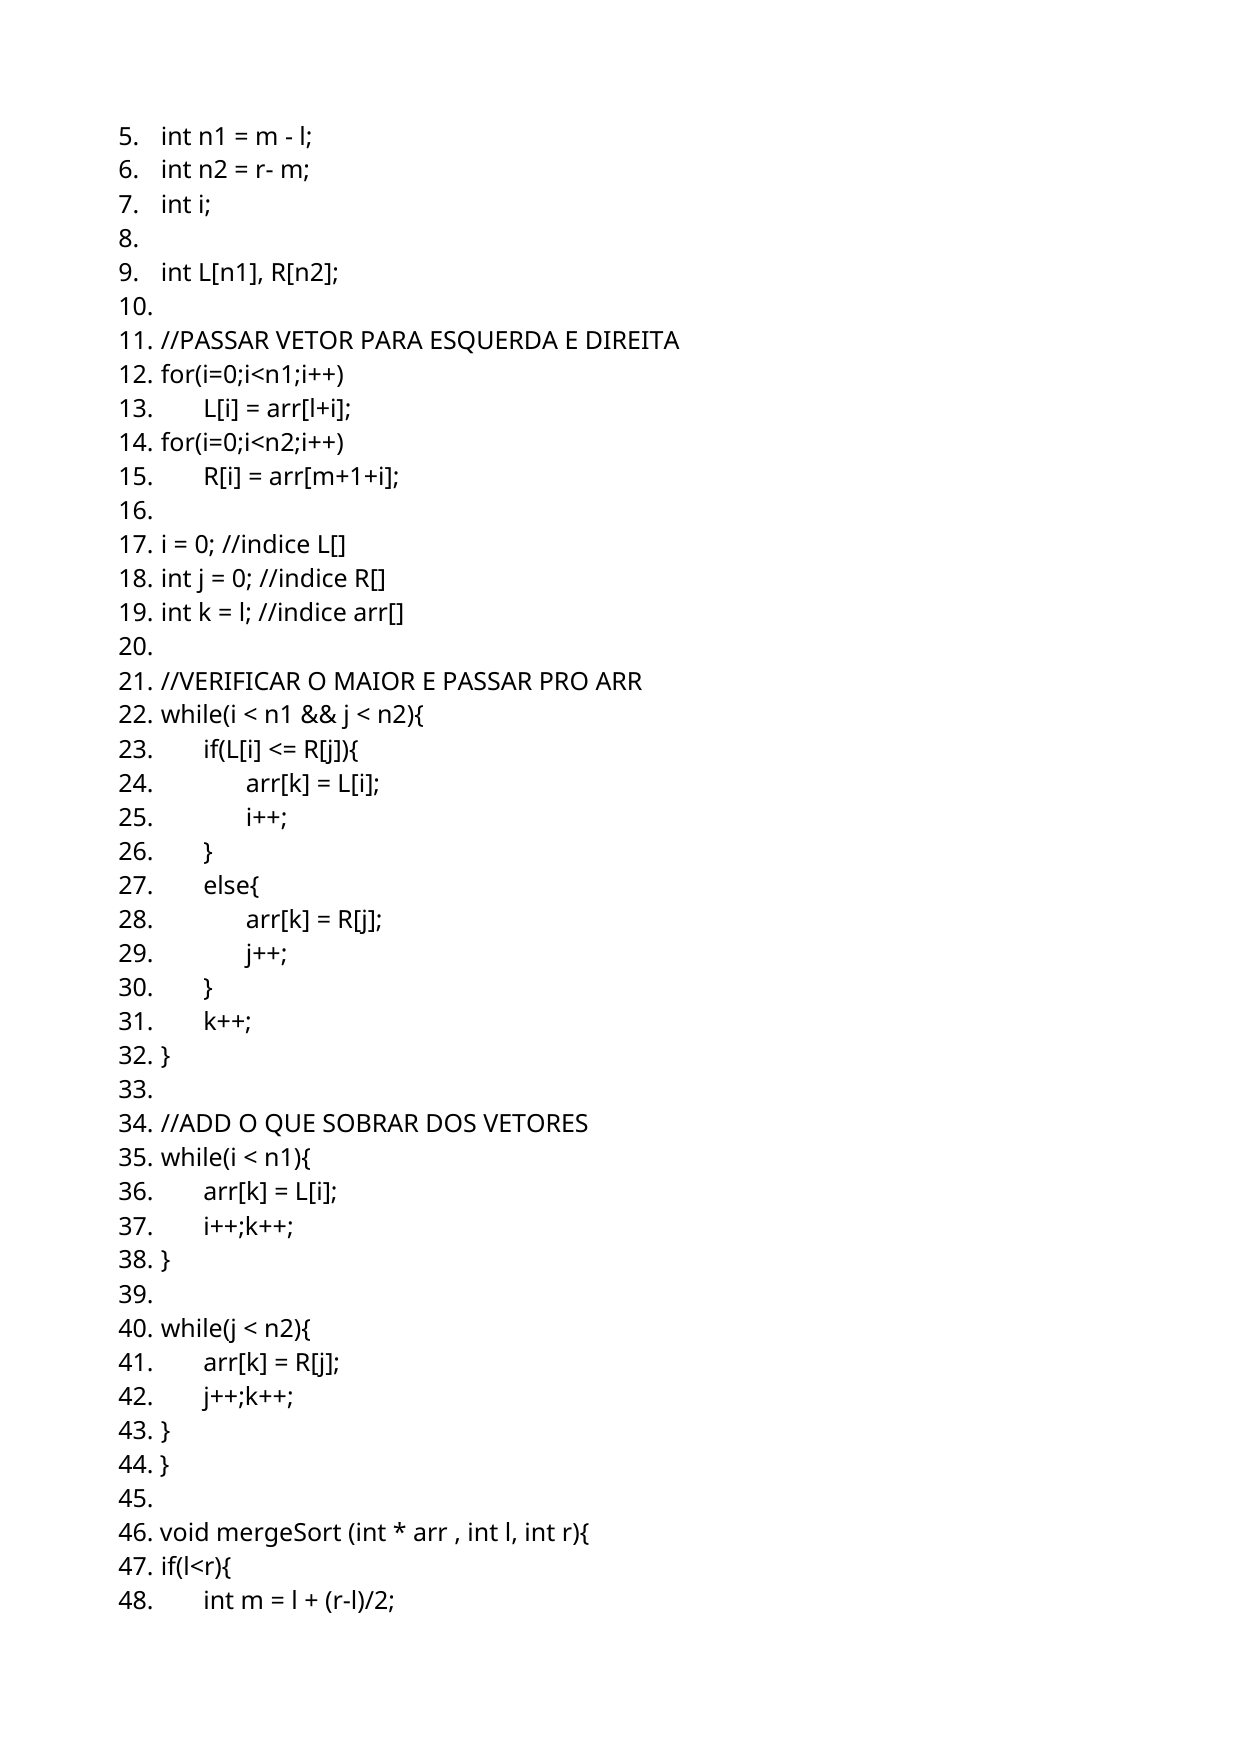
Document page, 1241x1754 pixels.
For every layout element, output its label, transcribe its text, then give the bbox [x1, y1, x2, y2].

text 26. } [118, 833, 1122, 867]
text 42. j++;k++; [118, 1378, 1122, 1412]
text 9. int L[n1], R[n2]; [118, 254, 1122, 288]
text 30. } [118, 970, 1122, 1004]
text 45. [118, 1481, 1122, 1515]
text 35. while(i < n1){ [118, 1140, 1122, 1174]
text 37. i++;k++; [118, 1208, 1122, 1242]
text 24. arr[k] = L[i]; [118, 765, 1122, 799]
text 15. R[i] = arr[m+1+i]; [118, 459, 1122, 493]
text 16. [118, 493, 1122, 527]
text 27. else{ [118, 867, 1122, 902]
text 14. for(i=0;i<n2;i++) [118, 425, 1122, 459]
text 11. //PASSAR VETOR PARA ESQUERDA E DIREITA [118, 322, 1122, 357]
text 6. int n2 = r- m; [118, 152, 1122, 186]
text 36. arr[k] = L[i]; [118, 1174, 1122, 1208]
text 12. for(i=0;i<n1;i++) [118, 357, 1122, 391]
text 23. if(L[i] <= R[j]){ [118, 731, 1122, 765]
text 41. arr[k] = R[j]; [118, 1344, 1122, 1378]
text 29. j++; [118, 936, 1122, 970]
text 7. int i; [118, 186, 1122, 220]
text 10. [118, 288, 1122, 322]
text 39. [118, 1276, 1122, 1310]
text 38. } [118, 1242, 1122, 1276]
text 13. L[i] = arr[l+i]; [118, 391, 1122, 425]
text 28. arr[k] = R[j]; [118, 902, 1122, 936]
text 17. i = 0; //indice L[] [118, 527, 1122, 561]
text 31. k++; [118, 1004, 1122, 1038]
text 32. } [118, 1038, 1122, 1072]
text 21. //VERIFICAR O MAIOR E PASSAR PRO ARR [118, 663, 1122, 697]
text 5. int n1 = m - l; [118, 118, 1122, 152]
text 25. i++; [118, 799, 1122, 833]
text 47. if(l<r){ [118, 1549, 1122, 1583]
text 22. while(i < n1 && j < n2){ [118, 697, 1122, 731]
text 20. [118, 629, 1122, 663]
text 44. } [118, 1447, 1122, 1481]
text 46. void mergeSort (int * arr , int l, int r){ [118, 1515, 1122, 1549]
text 48. int m = l + (r-l)/2; [118, 1583, 1122, 1617]
text 43. } [118, 1412, 1122, 1447]
text 18. int j = 0; //indice R[] [118, 561, 1122, 595]
text 34. //ADD O QUE SOBRAR DOS VETORES [118, 1106, 1122, 1140]
text 33. [118, 1072, 1122, 1106]
text 8. [118, 220, 1122, 254]
text 40. while(j < n2){ [118, 1310, 1122, 1344]
text 19. int k = l; //indice arr[] [118, 595, 1122, 629]
